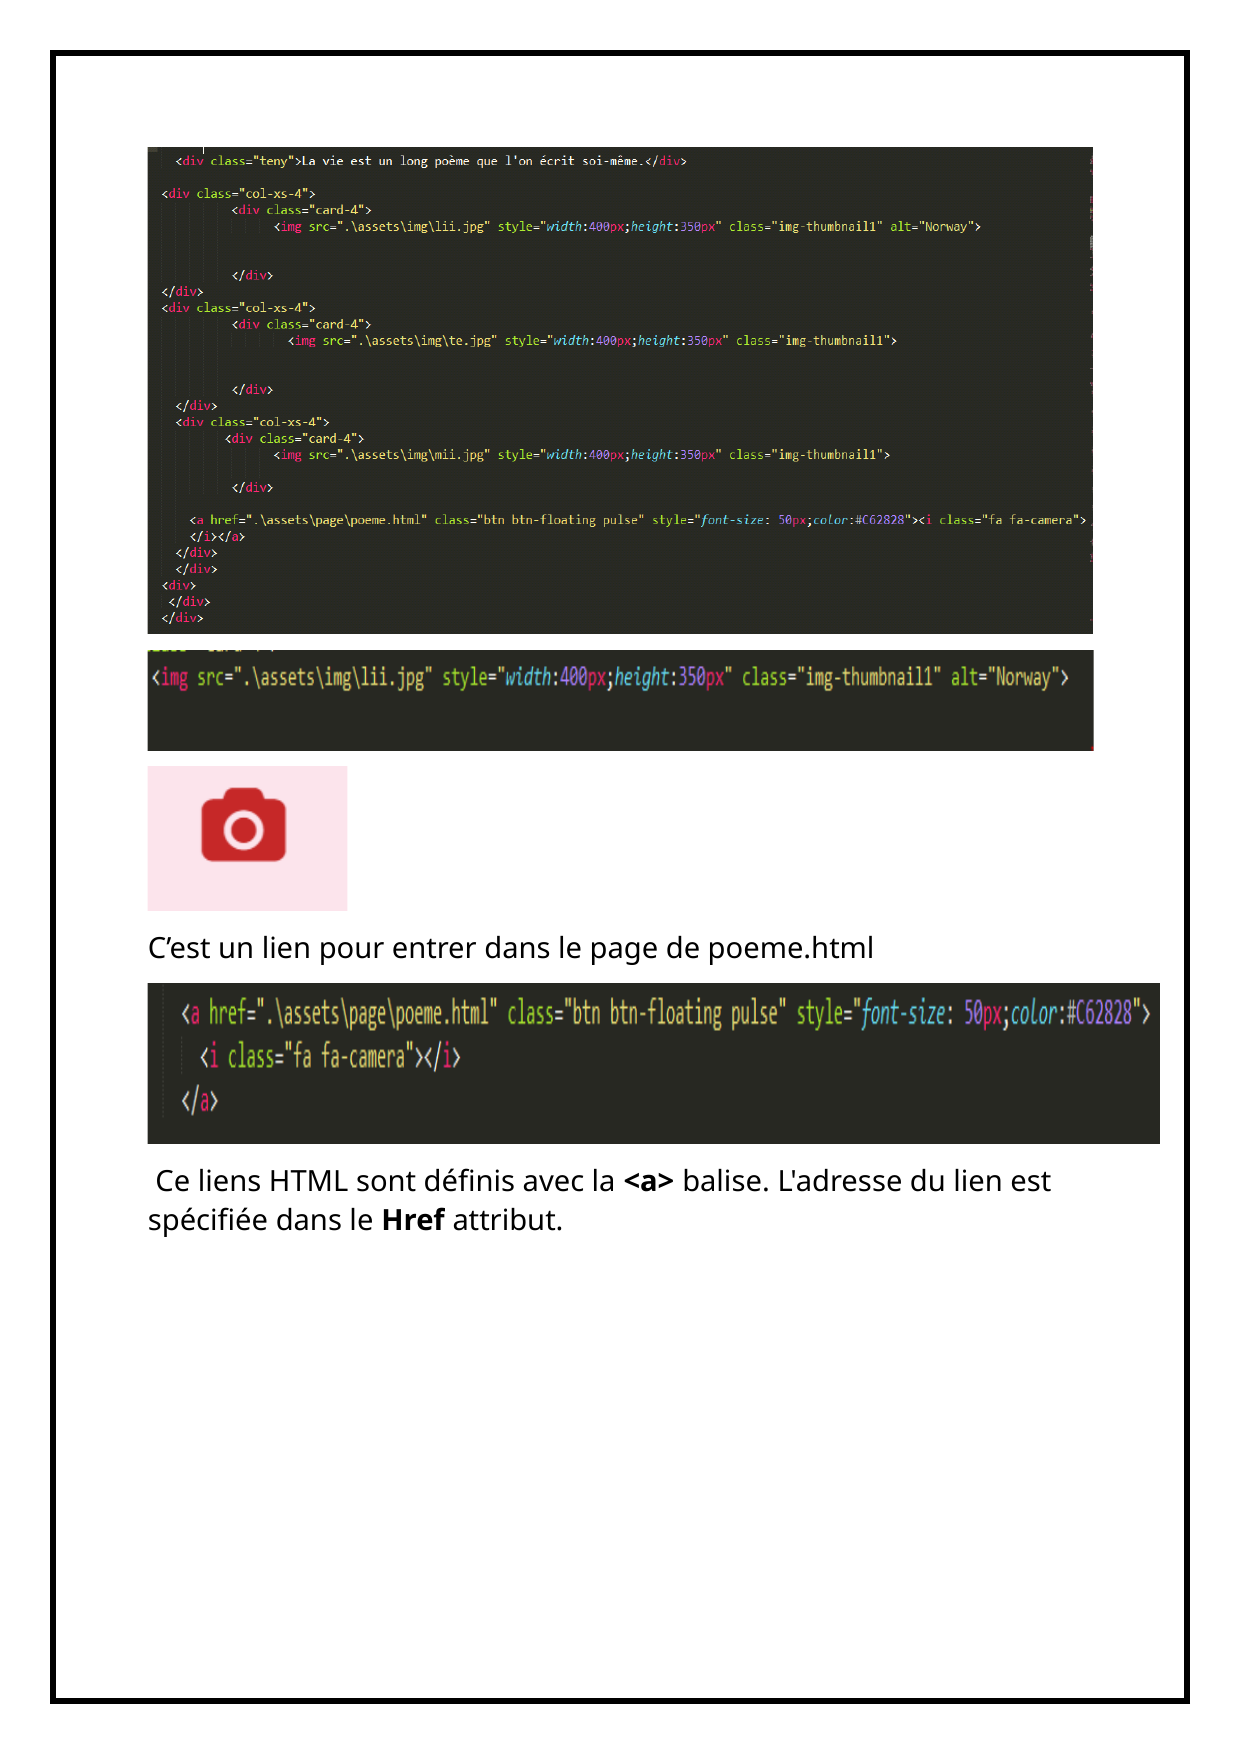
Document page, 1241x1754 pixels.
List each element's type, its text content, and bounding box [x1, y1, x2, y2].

text Ce liens HTML sont définis avec la <a> balise. L'adresse du lien est spécifiée dans le Href attribut. [148, 1160, 1093, 1239]
text C’est un lien pour entrer dans le page de poeme.html [148, 927, 1093, 967]
